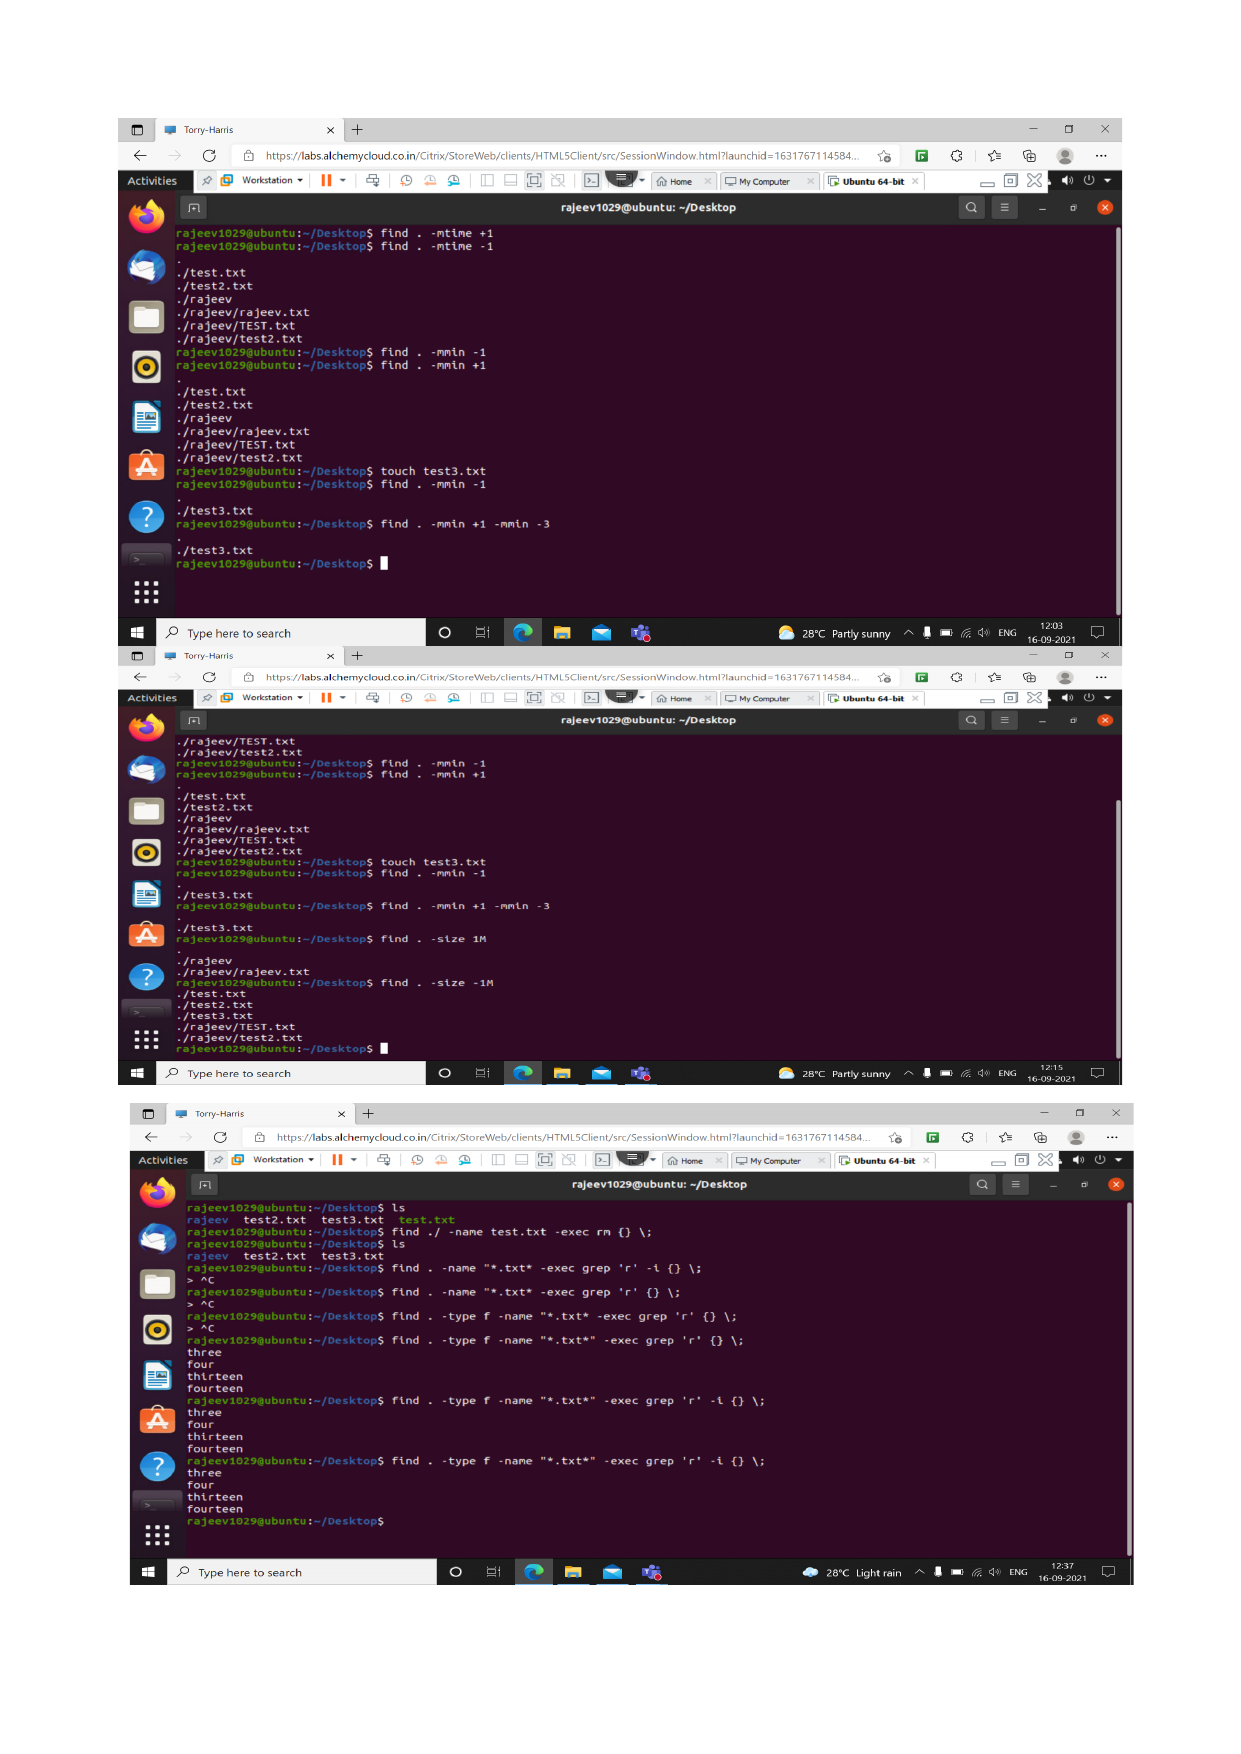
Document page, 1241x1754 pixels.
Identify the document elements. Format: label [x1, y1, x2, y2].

picture [129, 1103, 1134, 1585]
picture [118, 118, 1123, 1085]
